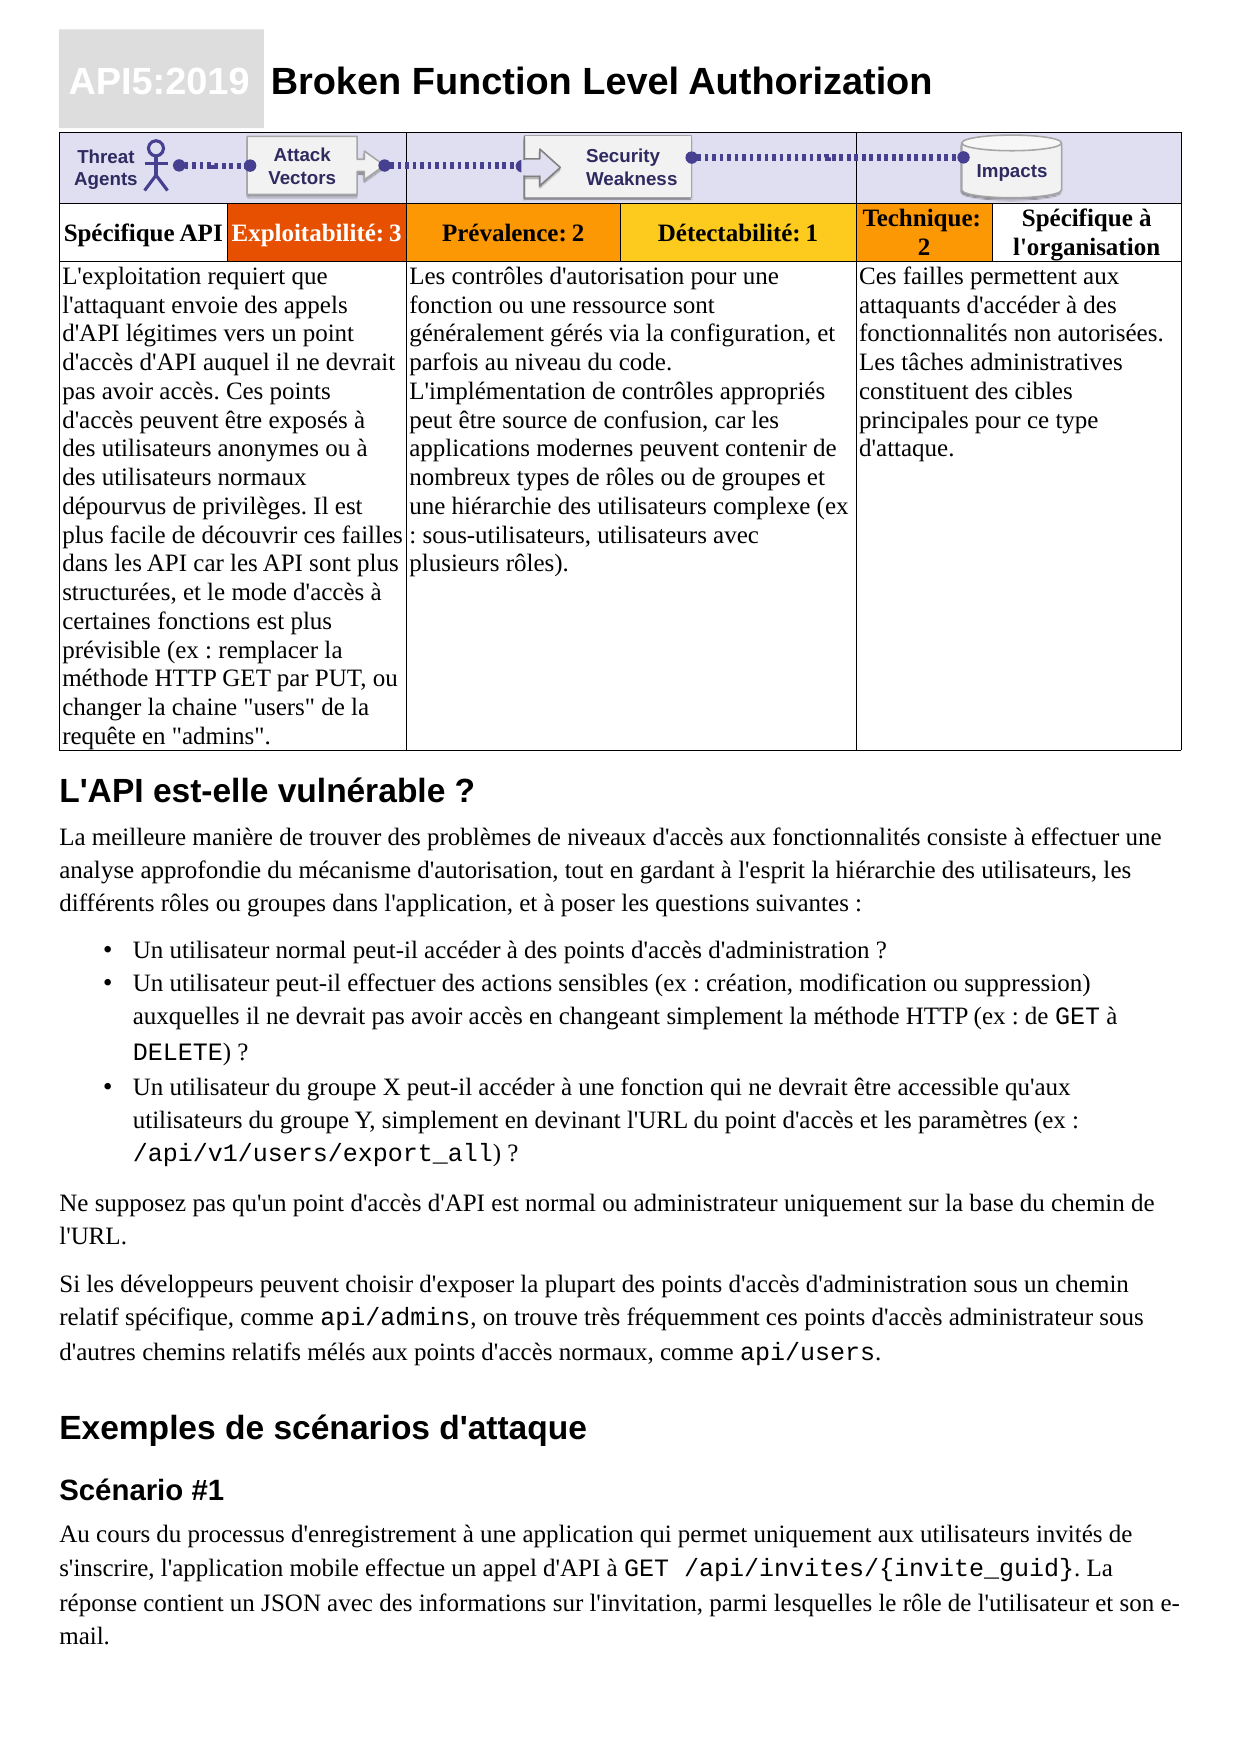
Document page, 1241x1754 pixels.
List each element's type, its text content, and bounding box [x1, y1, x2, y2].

list Un utilisateur normal peut-il accéder à des points d'accès d'administration ? [103, 935, 1181, 964]
table_cell L'exploitation requiert que l'attaquant envoie des appels d'API légitimes vers un point d'accès d'API auquel il ne devrait pas avoir accès. Ces points d'accès peuvent être exposés à des utilisateurs anonymes ou à des utilisateurs normaux dépourvus de privilèges. Il est plus facile de découvrir ces failles dans les API car les API sont plus structurées, et le mode d'accès à certaines fonctions est plus prévisible (ex : remplacer la méthode HTTP GET par PUT, ou changer la chaine "users" de la requête en "admins". [60, 262, 406, 750]
table_cell Prévalence: 2 [407, 204, 620, 261]
list Un utilisateur du groupe X peut-il accéder à une fonction qui ne devrait être accessible qu'aux utilisateurs du groupe Y, simplement en devinant l'URL du point d'accès et les paramètres (ex : /api/v1/users/export_all) ? [103, 1072, 1181, 1169]
table_cell Spécifique API [60, 204, 227, 261]
table_cell Exploitabilité: 3 [228, 204, 406, 261]
table_cell Technique: 2 [857, 204, 992, 261]
table_cell Les contrôles d'autorisation pour une fonction ou une ressource sont généralement gérés via la configuration, et parfois au niveau du code. L'implémentation de contrôles appropriés peut être source de confusion, car les applications modernes peuvent contenir de nombreux types de rôles ou de groupes et une hiérarchie des utilisateurs complexe (ex : sous-utilisateurs, utilisateurs avec plusieurs rôles). [407, 262, 856, 750]
table_header [620, 133, 856, 203]
table_header [60, 133, 227, 203]
table_header [857, 133, 992, 203]
text La meilleure manière de trouver des problèmes de niveaux d'accès aux fonctionnalités consiste à effectuer une analyse approfondie du mécanisme d'autorisation, tout en gardant à l'esprit la hiérarchie des utilisateurs, les différents rôles ou groupes dans l'application, et à poser les questions suivantes : [59, 822, 1181, 917]
subtitle L'API est-elle vulnérable ? [59, 771, 1181, 809]
text Si les développeurs peuvent choisir d'exposer la plupart des points d'accès d'administration sous un chemin relatif spécifique, comme api/admins, on trouve très fréquemment ces points d'accès administrateur sous d'autres chemins relatifs mélés aux points d'accès normaux, comme api/users. [59, 1269, 1181, 1368]
text Au cours du processus d'enregistrement à une application qui permet uniquement aux utilisateurs invités de s'inscrire, l'application mobile effectue un appel d'API à GET /api/invites/{invite_guid}. La réponse contient un JSON avec des informations sur l'invitation, parmi lesquelles le rôle de l'utilisateur et son e-mail. [59, 1519, 1181, 1649]
table_cell Spécifique à l'organisation [993, 204, 1181, 261]
table_header [227, 133, 406, 203]
table_cell Ces failles permettent aux attaquants d'accéder à des fonctionnalités non autorisées. Les tâches administratives constituent des cibles principales pour ce type d'attaque. [857, 262, 1181, 750]
subtitle Exemples de scénarios d'attaque [59, 1408, 1181, 1446]
subtitle Scénario #1 [59, 1473, 1181, 1507]
table_header [407, 133, 620, 203]
table_cell Détectabilité: 1 [621, 204, 856, 261]
table_header [992, 133, 1181, 203]
text Ne supposez pas qu'un point d'accès d'API est normal ou administrateur uniquement sur la base du chemin de l'URL. [59, 1188, 1181, 1250]
list Un utilisateur peut-il effectuer des actions sensibles (ex : création, modification ou suppression) auxquelles il ne devrait pas avoir accès en changeant simplement la méthode HTTP (ex : de GET à DELETE) ? [103, 968, 1181, 1067]
